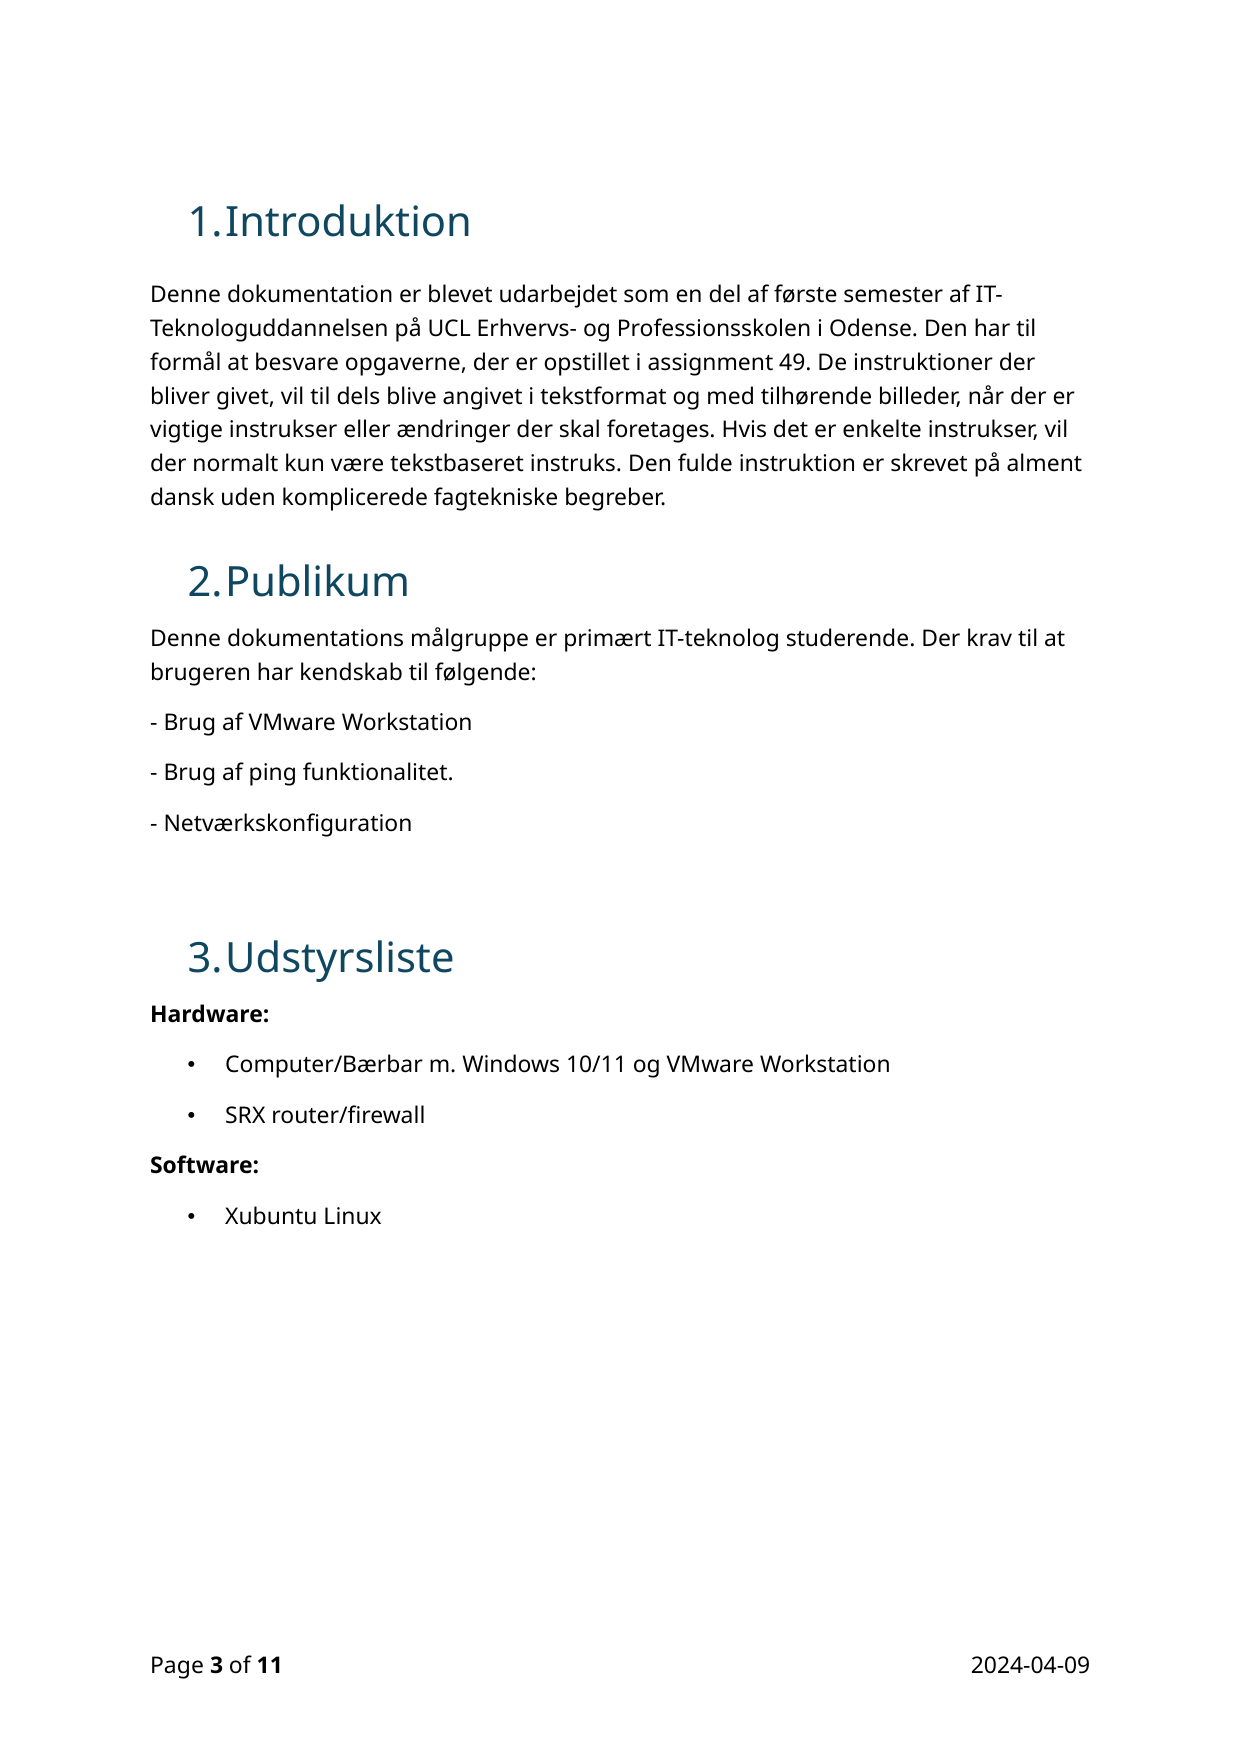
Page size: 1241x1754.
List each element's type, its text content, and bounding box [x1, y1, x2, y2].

text Denne dokumentation er blevet udarbejdet som en del af første semester af IT-Teknologuddannelsen på UCL Erhvervs- og Professionsskolen i Odense. Den har til formål at besvare opgaverne, der er opstillet i assignment 49. De instruktioner der bliver givet, vil til dels blive angivet i tekstformat og med tilhørende billeder, når der er vigtige instrukser eller ændringer der skal foretages. Hvis det er enkelte instrukser, vil der normalt kun være tekstbaseret instruks. Den fulde instruktion er skrevet på alment dansk uden komplicerede fagtekniske begreber. [150, 278, 1090, 512]
text Denne dokumentations målgruppe er primært IT-teknolog studerende. Der krav til at brugeren har kendskab til følgende: [150, 622, 1090, 687]
subtitle Udstyrsliste [187, 928, 1090, 985]
subtitle Introduktion [187, 192, 1090, 249]
text - Netværkskonfiguration [150, 807, 1090, 838]
text Hardware: [150, 998, 1090, 1029]
list Xubuntu Linux [187, 1199, 1090, 1231]
subtitle Publikum [187, 552, 1090, 609]
list SRX router/firewall [187, 1099, 1090, 1130]
text - Brug af VMware Workstation [150, 706, 1090, 737]
list Computer/Bærbar m. Windows 10/11 og VMware Workstation [187, 1048, 1090, 1079]
text - Brug af ping funktionalitet. [150, 756, 1090, 787]
text Software: [150, 1149, 1090, 1180]
